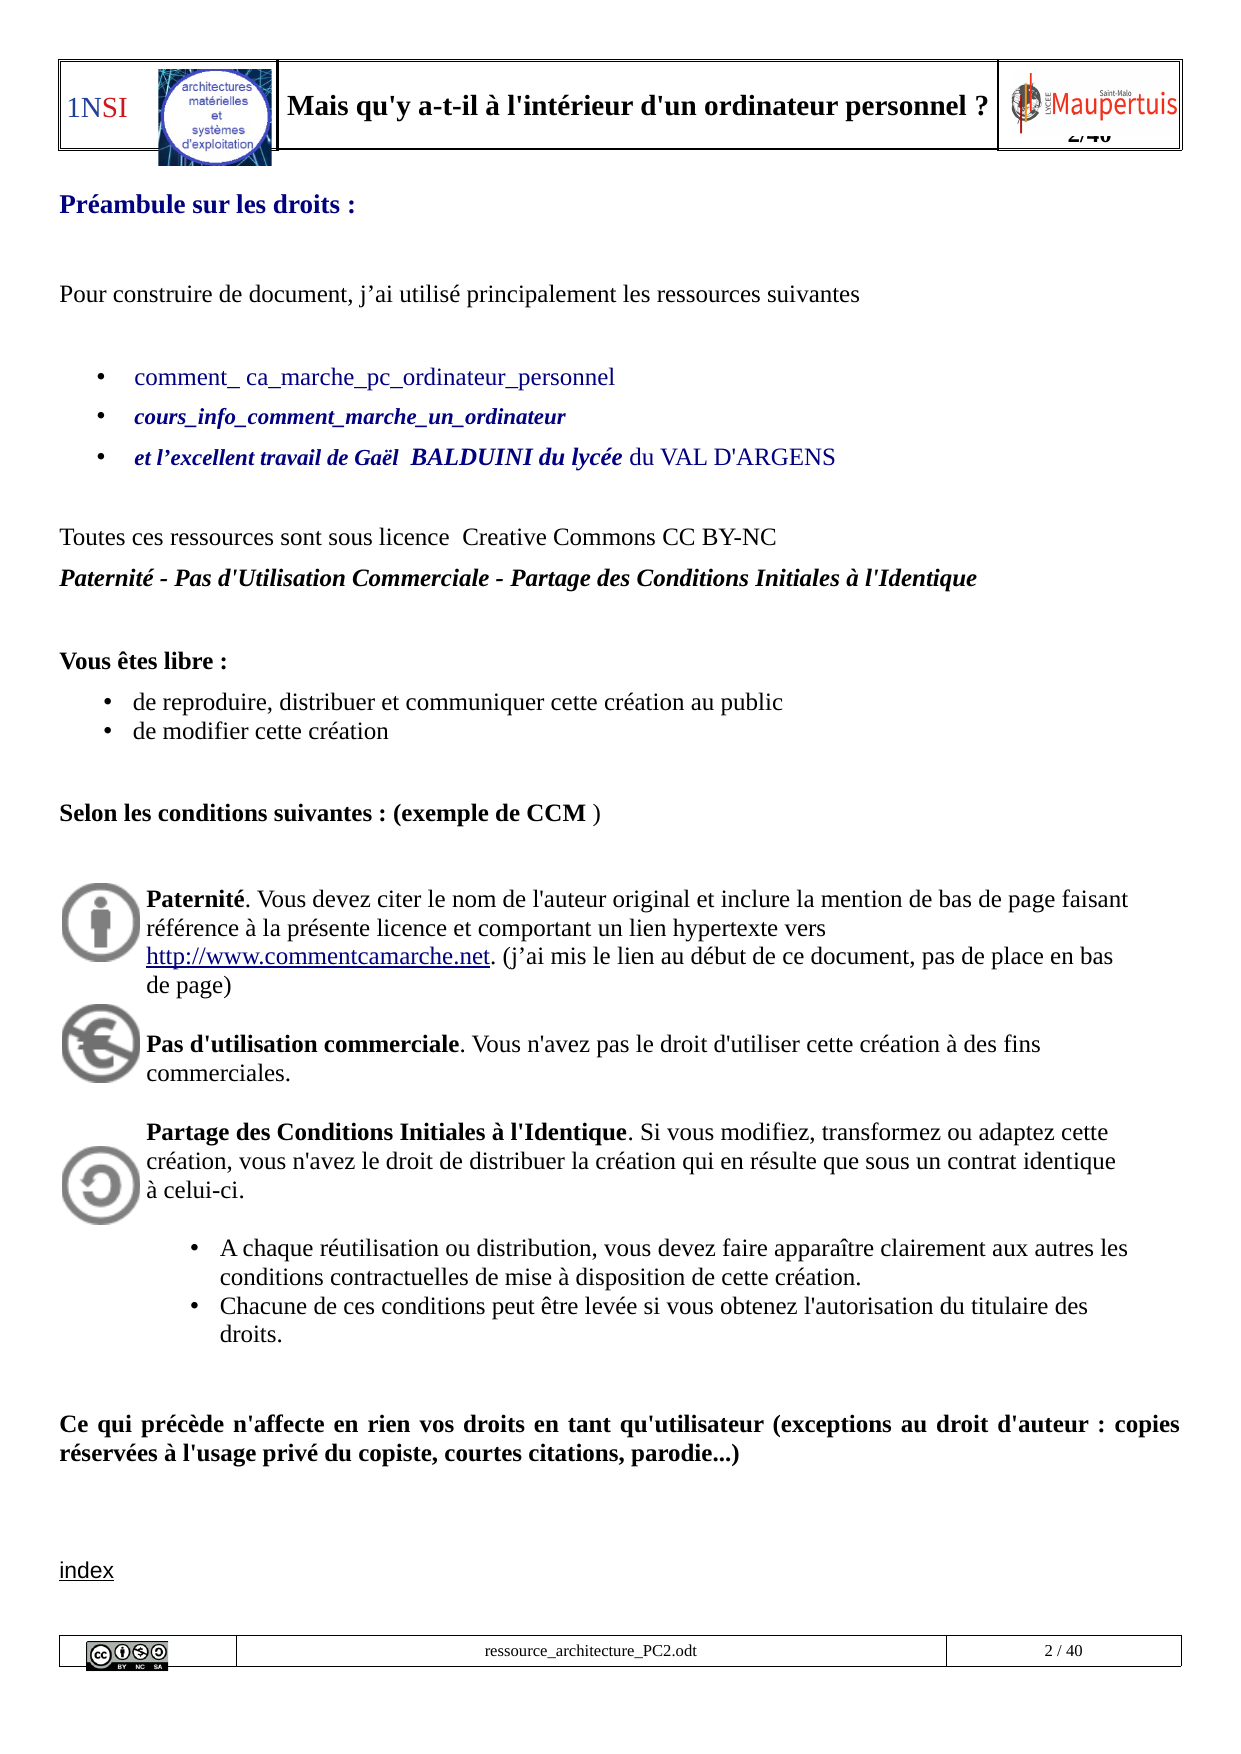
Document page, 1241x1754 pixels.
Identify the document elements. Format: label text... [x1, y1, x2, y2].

text Pour construire de document, j’ai utilisé principalement les ressources suivantes [59, 279, 1181, 308]
picture [62, 883, 140, 962]
picture [86, 1641, 169, 1672]
picture [1011, 70, 1179, 136]
picture [158, 69, 272, 166]
text Vous êtes libre : [59, 646, 1181, 675]
text index [59, 1557, 1181, 1583]
text Selon les conditions suivantes : (exemple de CCM ) [59, 798, 1181, 827]
list et l’excellent travail de Gaël BALDUINI du lycée du VAL D'ARGENS [97, 442, 1181, 471]
text Ce qui précède n'affecte en rien vos droits en tant qu'utilisateur (exceptions au droit d'auteur : copies réservées à l'usage privé du copiste, courtes citations, parodie...) [59, 1409, 1181, 1467]
text Paternité - Pas d'Utilisation Commerciale - Partage des Conditions Initiales à l'Identique [59, 563, 1181, 592]
list comment_ ca_marche_pc_ordinateur_personnel [97, 362, 1181, 390]
table_cell [59, 1115, 143, 1409]
text Préambule sur les droits : [59, 188, 1181, 219]
table_header Paternité. Vous devez citer le nom de l'auteur original et inclure la mention de bas de page faisant référence à la présente licence et comportant un lien hypertexte vers http://www.commentcamarche.net. (j’ai mis le lien au début de ce document, pas de place en bas de page) [143, 881, 1134, 1002]
picture [62, 1146, 140, 1225]
text Toutes ces ressources sont sous licence Creative Commons CC BY-NC [59, 522, 1181, 551]
table_cell Pas d'utilisation commerciale. Vous n'avez pas le droit d'utiliser cette création à des fins commerciales. [143, 1002, 1134, 1114]
list cours_info_comment_marche_un_ordinateur [97, 403, 1181, 430]
picture [62, 1004, 140, 1083]
table_cell Partage des Conditions Initiales à l'Identique. Si vous modifiez, transformez ou adaptez cette création, vous n'avez le droit de distribuer la création qui en résulte que sous un contrat identique à celui-ci. A chaque réutilisation ou distribution, vous devez faire apparaître clairement aux autres les conditions contractuelles de mise à disposition de cette création. Chacune de ces conditions peut être levée si vous obtenez l'autorisation du titulaire des droits. [143, 1115, 1134, 1409]
table_header [59, 881, 143, 1002]
list de modifier cette création [103, 716, 1181, 745]
table_cell [59, 1002, 143, 1114]
list de reproduire, distribuer et communiquer cette création au public [103, 687, 1181, 716]
